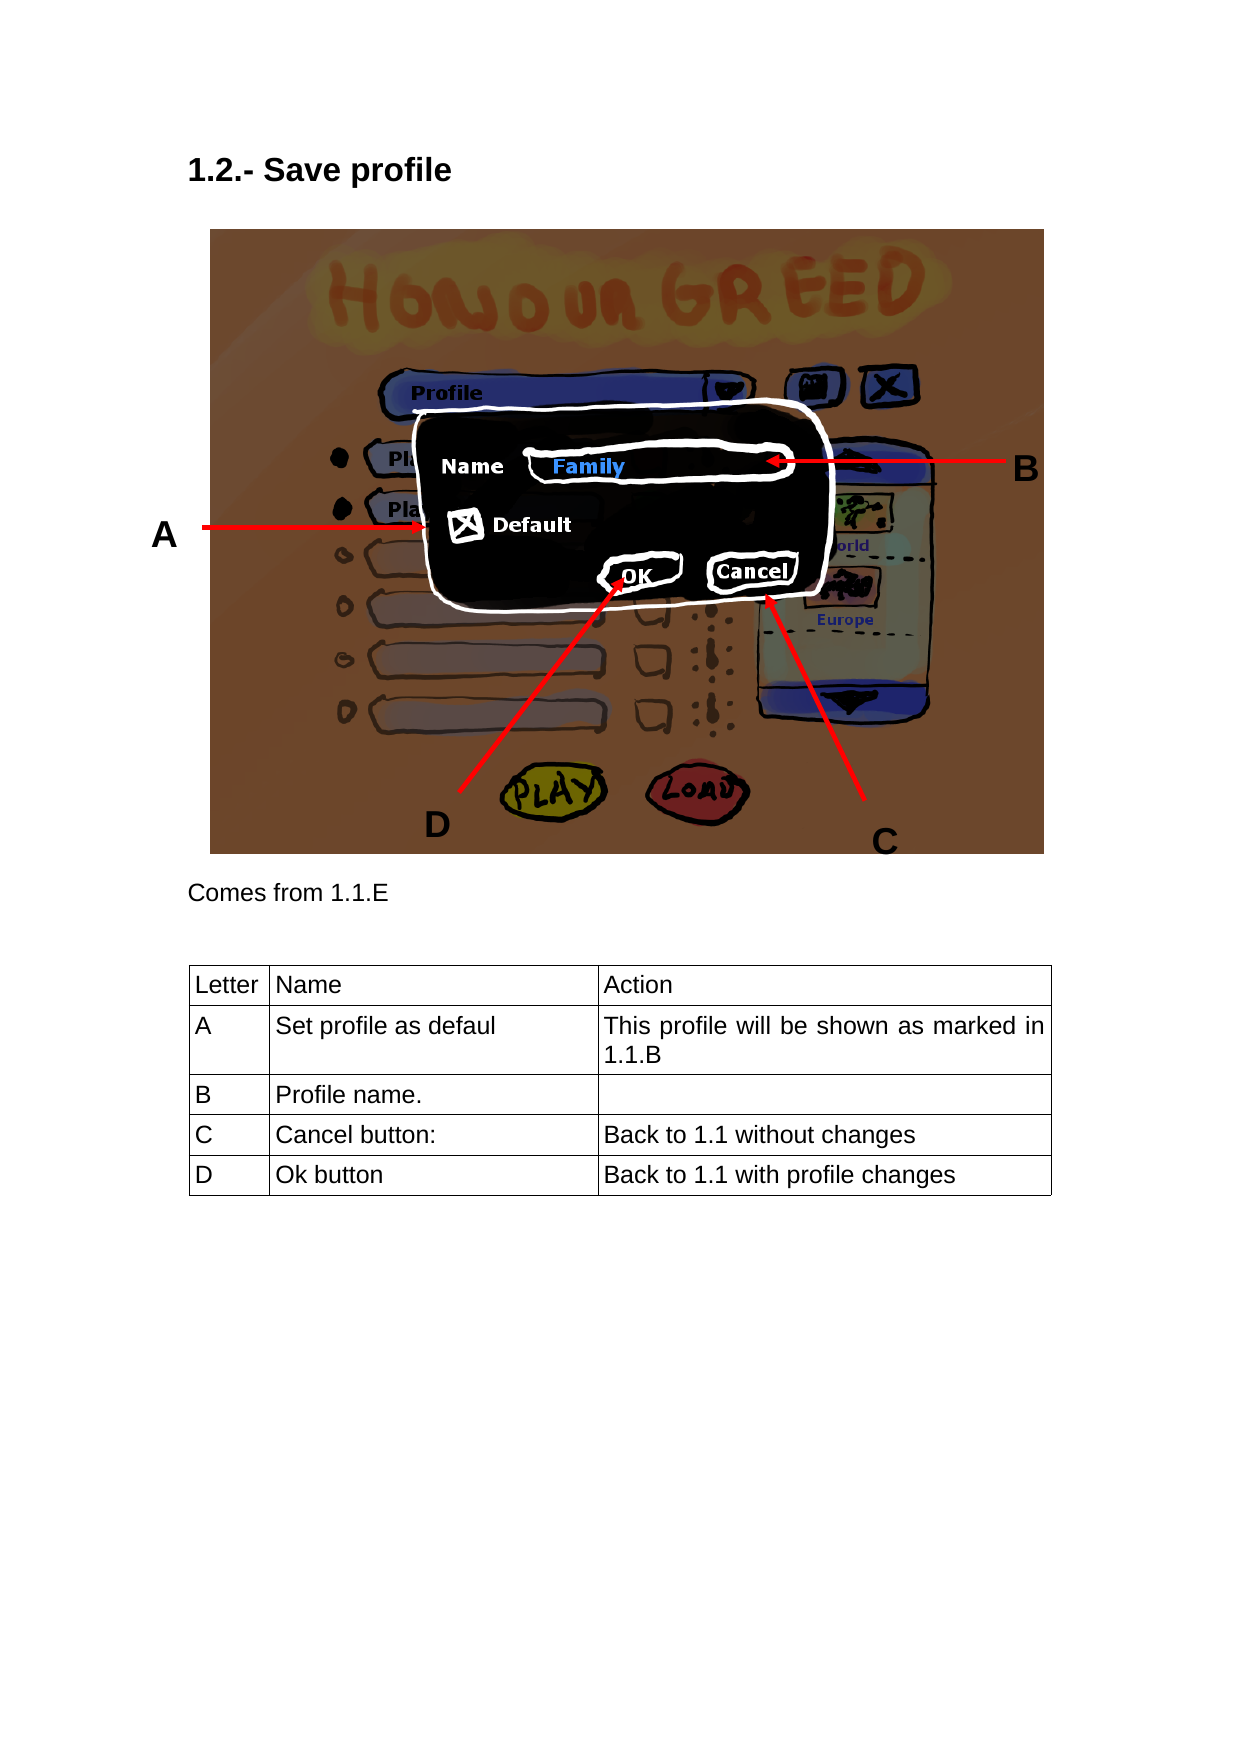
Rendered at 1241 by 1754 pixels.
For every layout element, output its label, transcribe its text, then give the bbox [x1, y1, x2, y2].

table_cell A [190, 1006, 269, 1074]
table_cell Ok button [270, 1156, 598, 1195]
table_cell D [190, 1156, 269, 1195]
table_cell Profile name. [270, 1075, 598, 1114]
table_cell Back to 1.1 without changes [599, 1115, 1051, 1155]
table_header Letter [190, 966, 269, 1005]
table_cell Set profile as defaul [270, 1006, 598, 1074]
table_cell C [190, 1115, 269, 1155]
table_cell [599, 1075, 1051, 1114]
table_header Name [270, 966, 598, 1005]
table_header Action [599, 966, 1051, 1005]
picture [210, 229, 1044, 854]
text Comes from 1.1.E [187, 217, 1053, 907]
table_cell This profile will be shown as marked in 1.1.B [599, 1006, 1051, 1074]
table_cell Back to 1.1 with profile changes [599, 1156, 1051, 1195]
table_cell Cancel button: [270, 1115, 598, 1155]
table_cell B [190, 1075, 269, 1114]
text 1.2.- Save profile [187, 150, 1053, 188]
